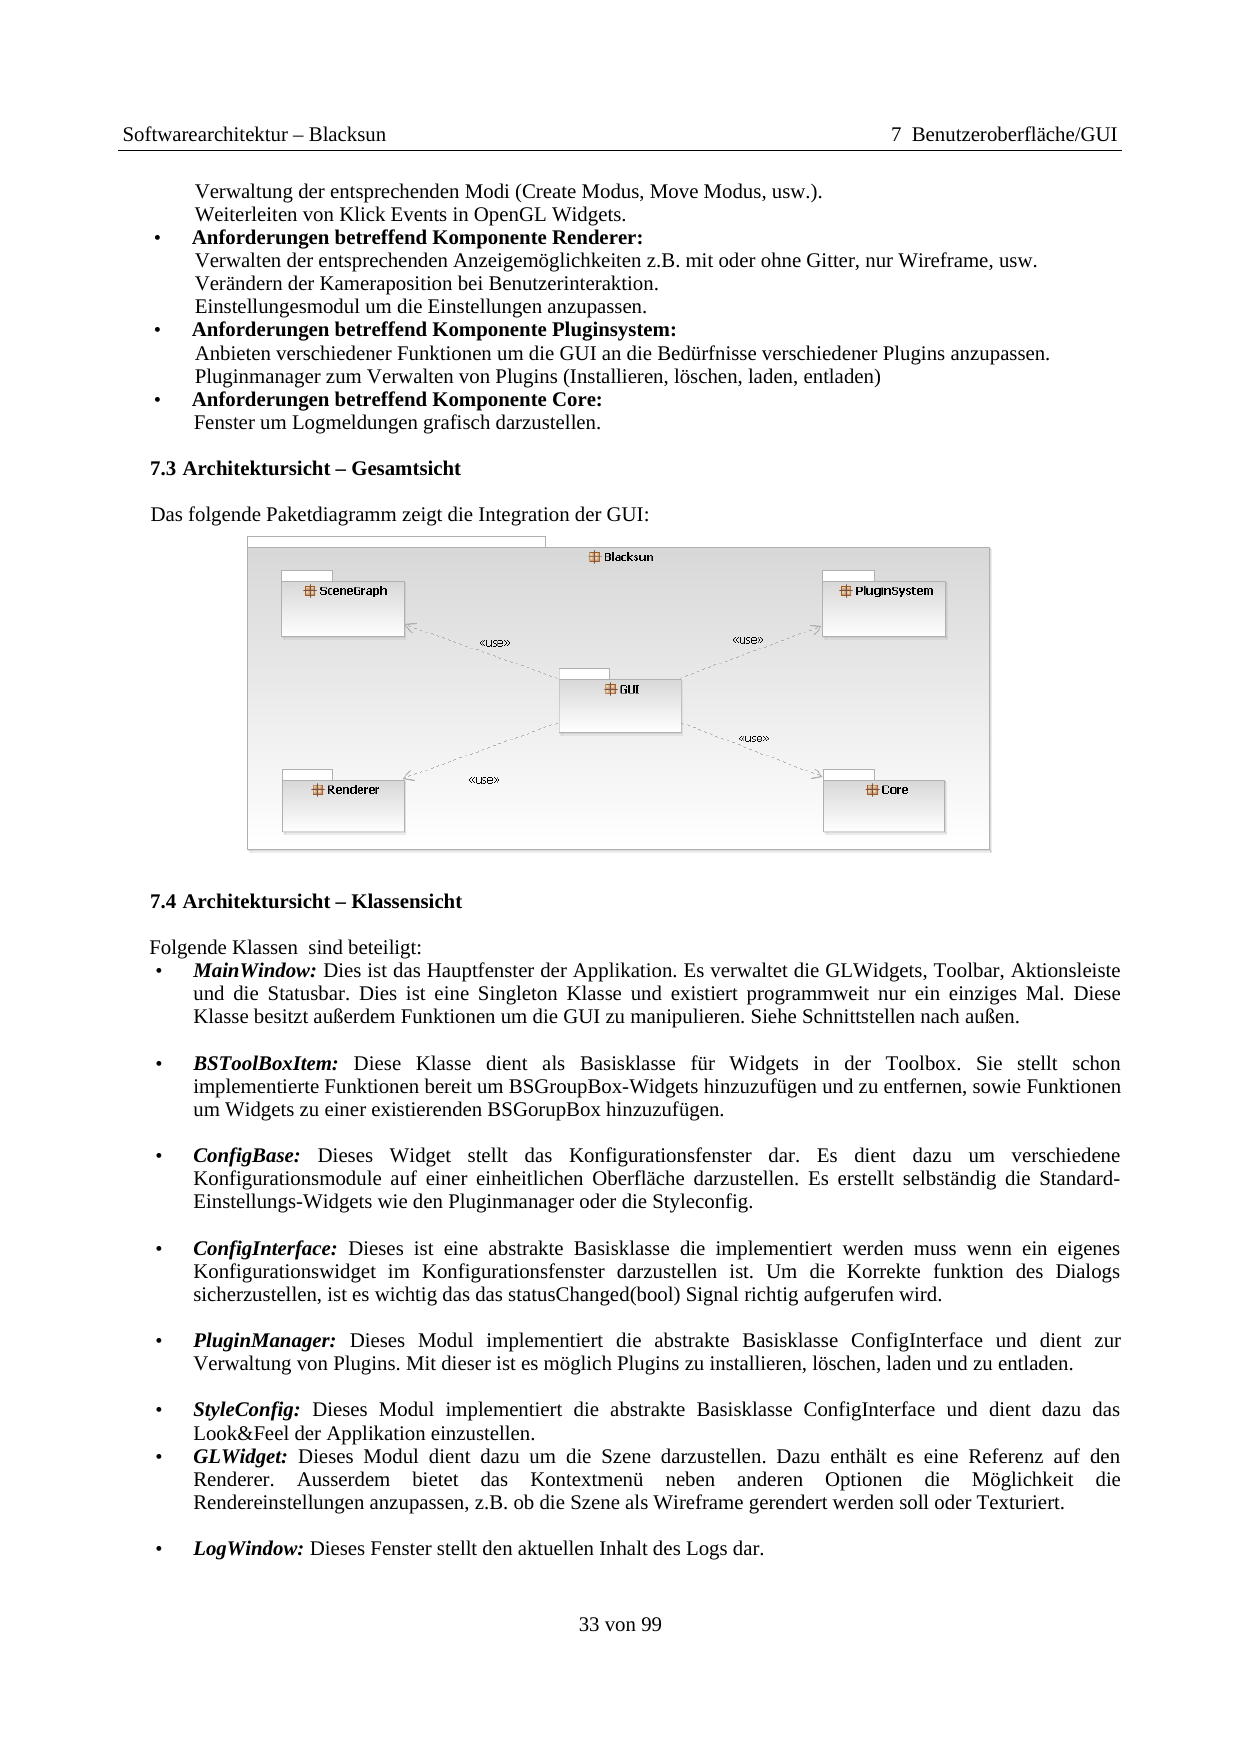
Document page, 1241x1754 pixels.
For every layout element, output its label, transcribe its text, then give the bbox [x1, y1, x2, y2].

text Fenster um Logmeldungen grafisch darzustellen. [193, 411, 1122, 434]
list PluginManager: Dieses Modul implementiert die abstrakte Basisklasse ConfigInterface und dient zur Verwaltung von Plugins. Mit dieser ist es möglich Plugins zu installieren, löschen, laden und zu entladen. [156, 1329, 1122, 1375]
list ConfigInterface: Dieses ist eine abstrakte Basisklasse die implementiert werden muss wenn ein eigenes Konfigurationswidget im Konfigurationsfenster darzustellen ist. Um die Korrekte funktion des Dialogs sicherzustellen, ist es wichtig das das statusChanged(bool) Signal richtig aufgerufen wird. [156, 1236, 1122, 1306]
list GLWidget: Dieses Modul dient dazu um die Szene darzustellen. Dazu enthält es eine Referenz auf den Renderer. Ausserdem bietet das Kontextmenü neben anderen Optionen die Möglichkeit die Rendereinstellungen anzupassen, z.B. ob die Szene als Wireframe gerendert werden soll oder Texturiert. [156, 1444, 1122, 1514]
list MainWindow: Dies ist das Hauptfenster der Applikation. Es verwaltet die GLWidgets, Toolbar, Aktionsleiste und die Statusbar. Dies ist eine Singleton Klasse und existiert programmweit nur ein einziges Mal. Diese Klasse besitzt außerdem Funktionen um die GUI zu manipulieren. Siehe Schnittstellen nach außen. [156, 959, 1122, 1028]
list StyleConfig: Dieses Modul implementiert die abstrakte Basisklasse ConfigInterface und dient dazu das Look&Feel der Applikation einzustellen. [156, 1398, 1122, 1444]
text Folgende Klassen sind beteiligt: [118, 936, 1122, 959]
text Anbieten verschiedener Funktionen um die GUI an die Bedürfnisse verschiedener Plugins anzupassen. [194, 341, 1122, 364]
list Anforderungen betreffend Komponente Core: [154, 388, 1122, 411]
text Verändern der Kameraposition bei Benutzerinteraktion. [194, 272, 1122, 295]
subtitle Architektursicht – Gesamtsicht [145, 457, 1122, 480]
text Einstellungesmodul um die Einstellungen anzupassen. [194, 295, 1122, 318]
subtitle Architektursicht – Klassensicht [145, 889, 1122, 913]
text Pluginmanager zum Verwalten von Plugins (Installieren, löschen, laden, entladen) [194, 364, 1122, 388]
text Das folgende Paketdiagramm zeigt die Integration der GUI: [150, 503, 1122, 526]
list LogWindow: Dieses Fenster stellt den aktuellen Inhalt des Logs dar. [156, 1537, 1122, 1560]
text Verwaltung der entsprechenden Modi (Create Modus, Move Modus, usw.). [194, 179, 1122, 203]
picture [237, 526, 1003, 862]
list BSToolBoxItem: Diese Klasse dient als Basisklasse für Widgets in der Toolbox. Sie stellt schon implementierte Funktionen bereit um BSGroupBox-Widgets hinzuzufügen und zu entfernen, sowie Funktionen um Widgets zu einer existierenden BSGorupBox hinzuzufügen. [156, 1051, 1122, 1121]
list Anforderungen betreffend Komponente Renderer: [154, 226, 1122, 249]
text Verwalten der entsprechenden Anzeigemöglichkeiten z.B. mit oder ohne Gitter, nur Wireframe, usw. [194, 249, 1122, 272]
text Weiterleiten von Klick Events in OpenGL Widgets. [194, 203, 1122, 226]
list ConfigBase: Dieses Widget stellt das Konfigurationsfenster dar. Es dient dazu um verschiedene Konfigurationsmodule auf einer einheitlichen Oberfläche darzustellen. Es erstellt selbständig die Standard-Einstellungs-Widgets wie den Pluginmanager oder die Styleconfig. [156, 1144, 1122, 1213]
list Anforderungen betreffend Komponente Pluginsystem: [154, 318, 1122, 341]
